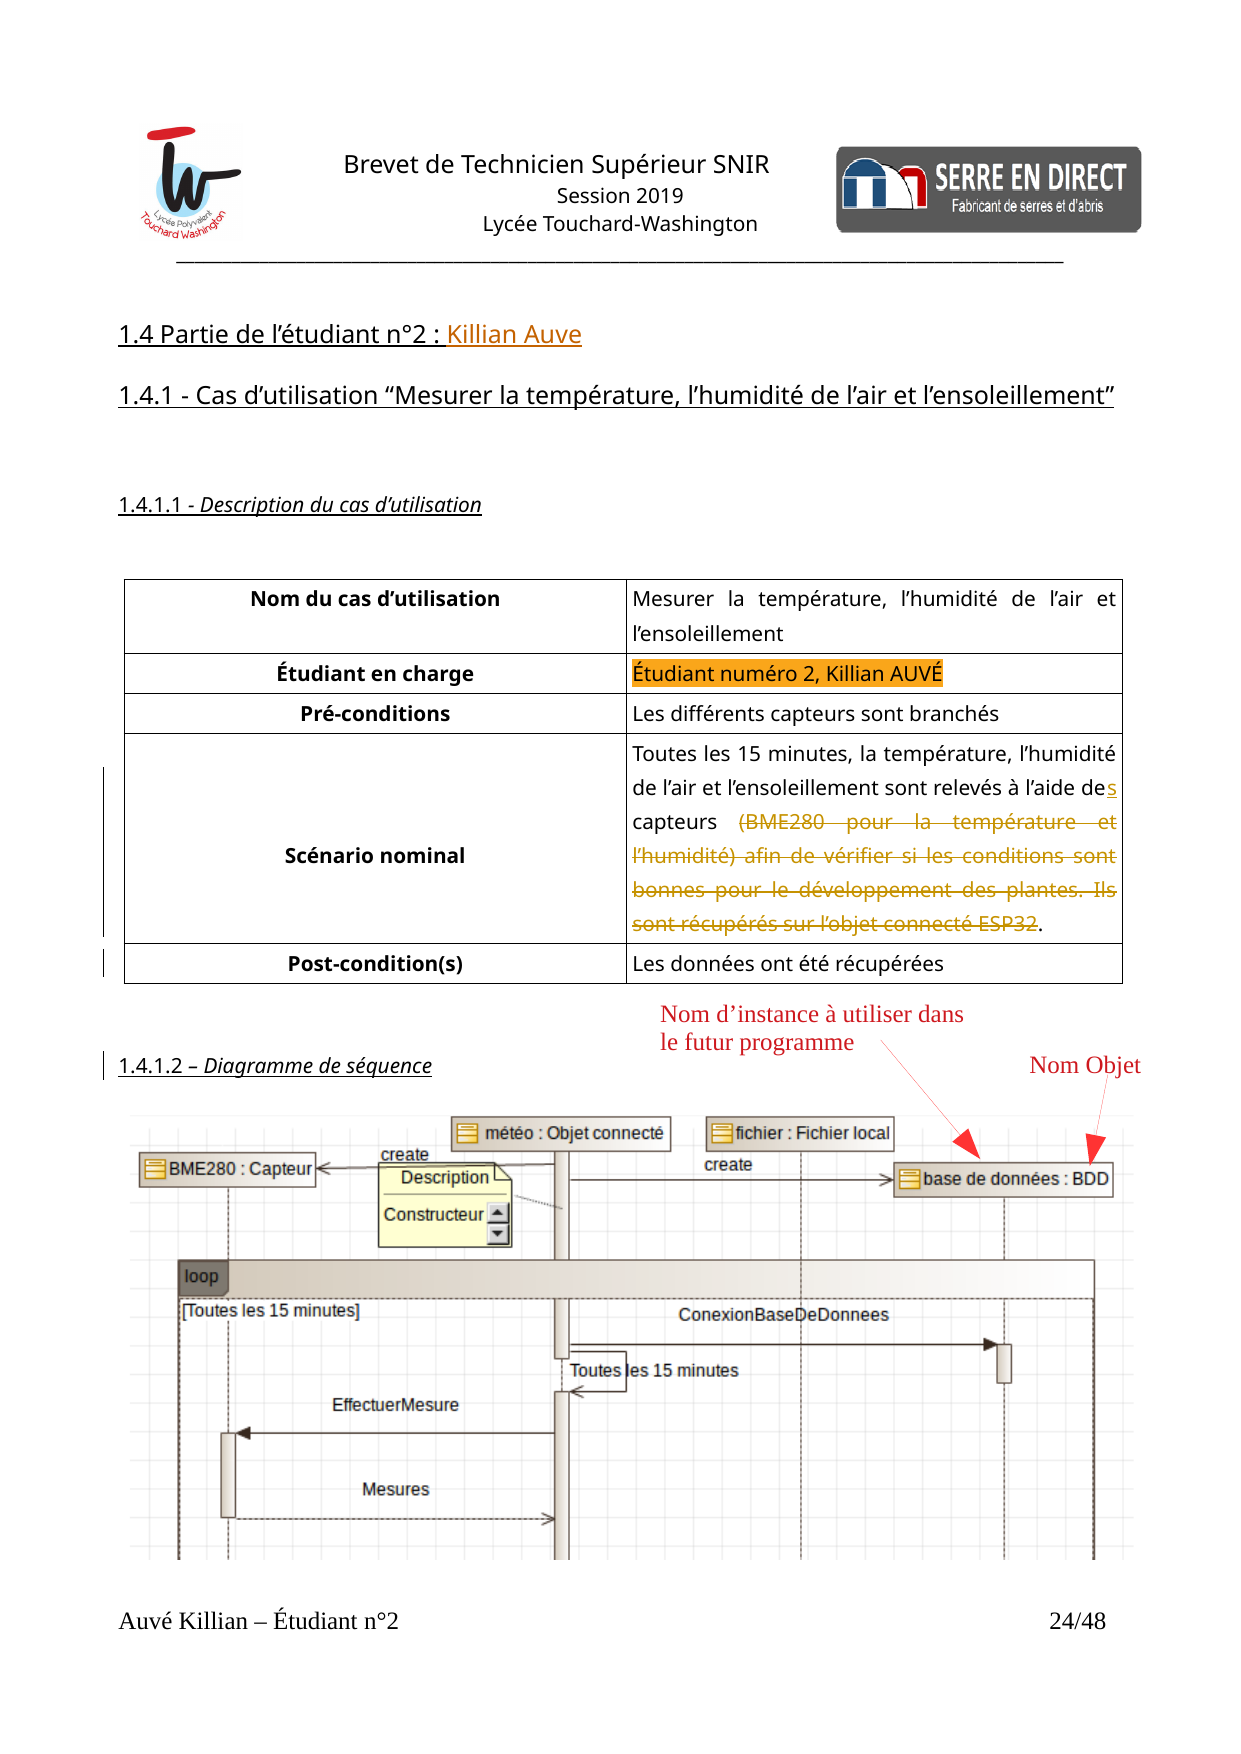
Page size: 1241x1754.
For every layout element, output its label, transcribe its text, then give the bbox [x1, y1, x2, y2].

picture [138, 123, 243, 241]
table_cell Toutes les 15 minutes, la température, l’humidité de l’air et l’ensoleillement sont relevés à l’aide des capteurs . [627, 734, 1122, 943]
table_cell Post-condition(s) [125, 944, 626, 983]
subtitle 1.4.1 - Cas d’utilisation “Mesurer la température, l’humidité de l’air et l’ensoleillement” [118, 378, 1122, 412]
subtitle 1.4.1.2 – Diagramme de séquence [891, 1051, 1122, 1080]
table_header Nom du cas d’utilisation [125, 580, 626, 653]
table_cell Pré-conditions [125, 694, 626, 733]
picture [831, 144, 1145, 237]
table_cell Étudiant numéro 2, Killian AUVÉ [627, 654, 1122, 693]
picture [129, 1115, 1134, 1560]
table_header Mesurer la température, l’humidité de l’air et l’ensoleillement [627, 580, 1122, 653]
table_cell Scénario nominal [125, 734, 626, 943]
subtitle 1.4.1.2 – Diagramme de séquence [118, 1051, 913, 1080]
table_cell Les différents capteurs sont branchés [627, 694, 1122, 733]
table_cell Étudiant en charge [125, 654, 626, 693]
subtitle 1.4 Partie de l’étudiant n°2 : Killian Auve [118, 317, 1122, 351]
table_cell Les données ont été récupérées [627, 944, 1122, 983]
subtitle 1.4.1.1 - Description du cas d’utilisation [118, 490, 1122, 519]
